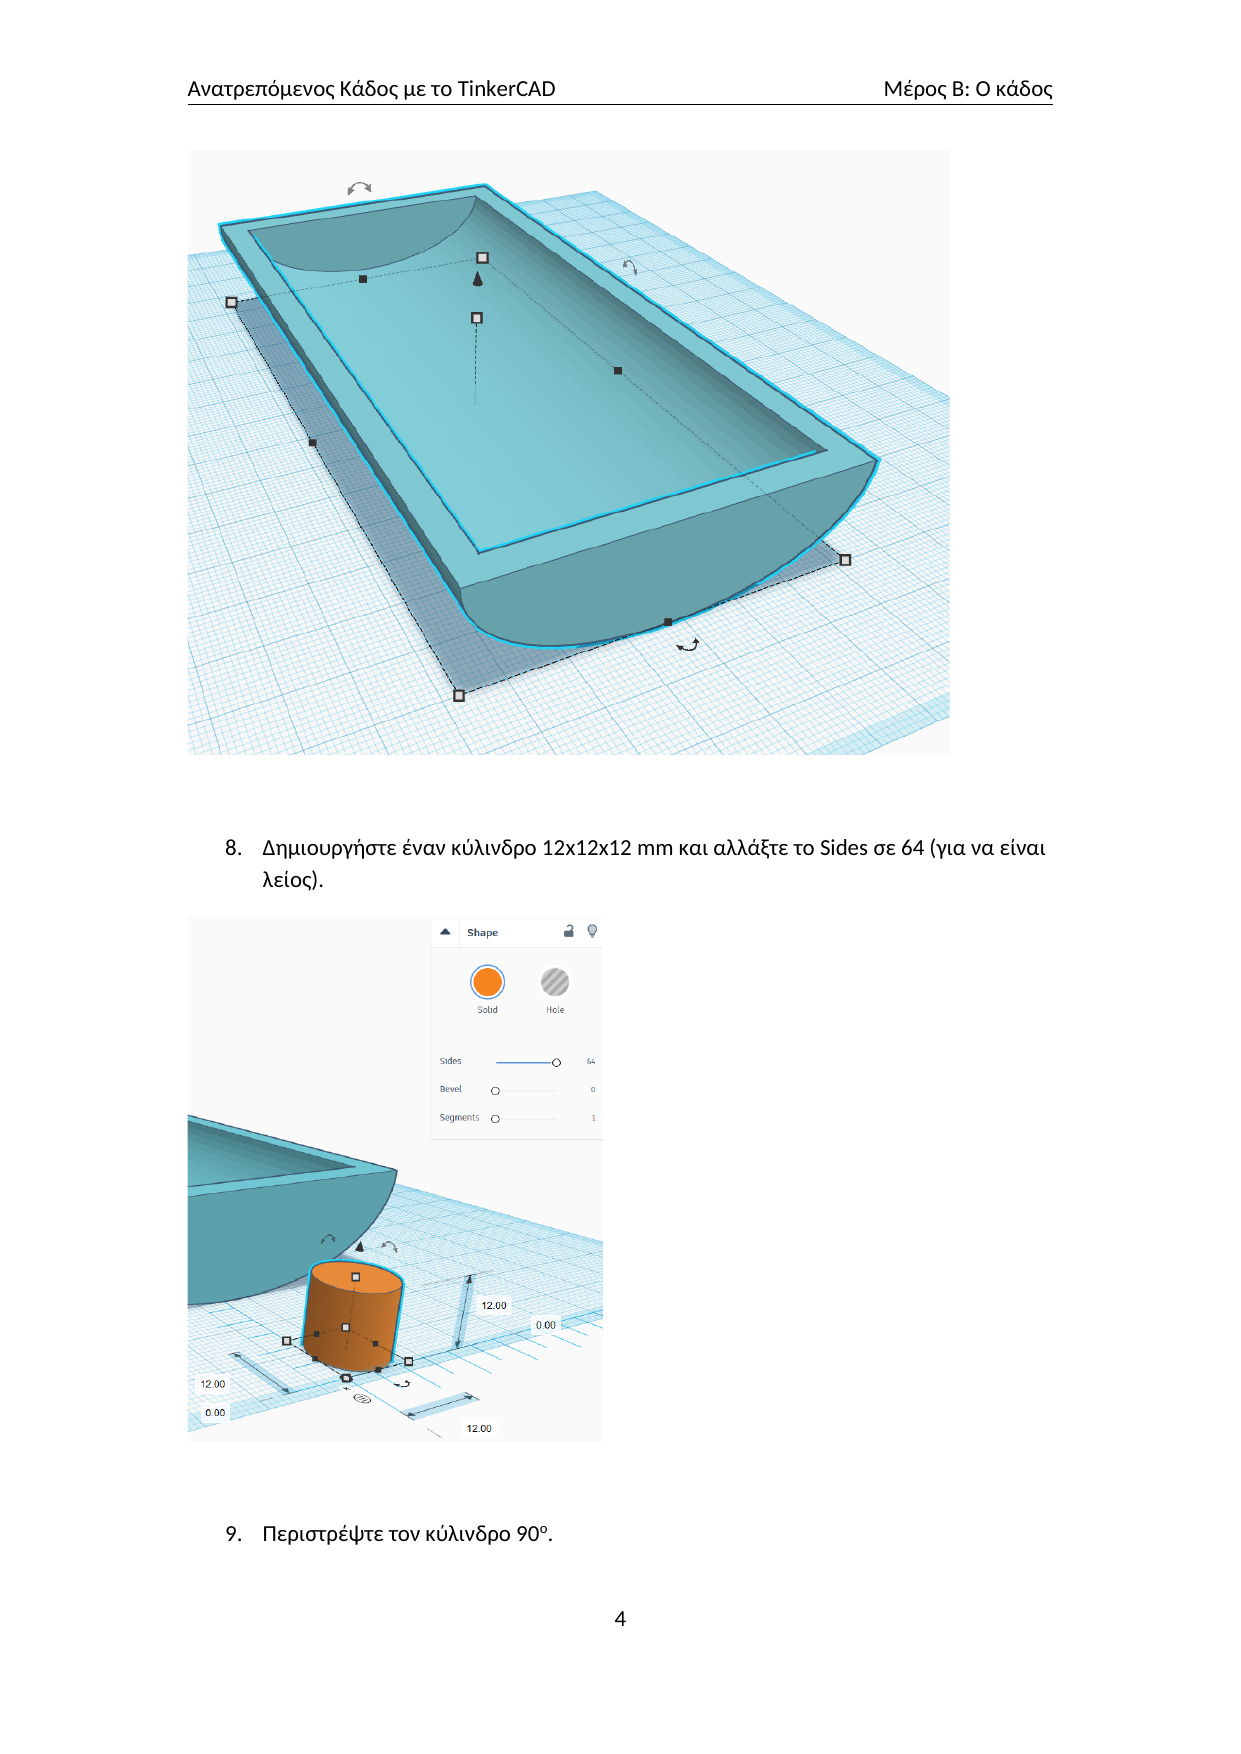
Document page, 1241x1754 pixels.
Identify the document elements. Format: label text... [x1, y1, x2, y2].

list Περιστρέψτε τον κύλινδρο 90o. [225, 1519, 1053, 1547]
list Δημιουργήστε έναν κύλινδρο 12x12x12 mm και αλλάξτε το Sides σε 64 (για να είναι λείος). [225, 833, 1053, 893]
